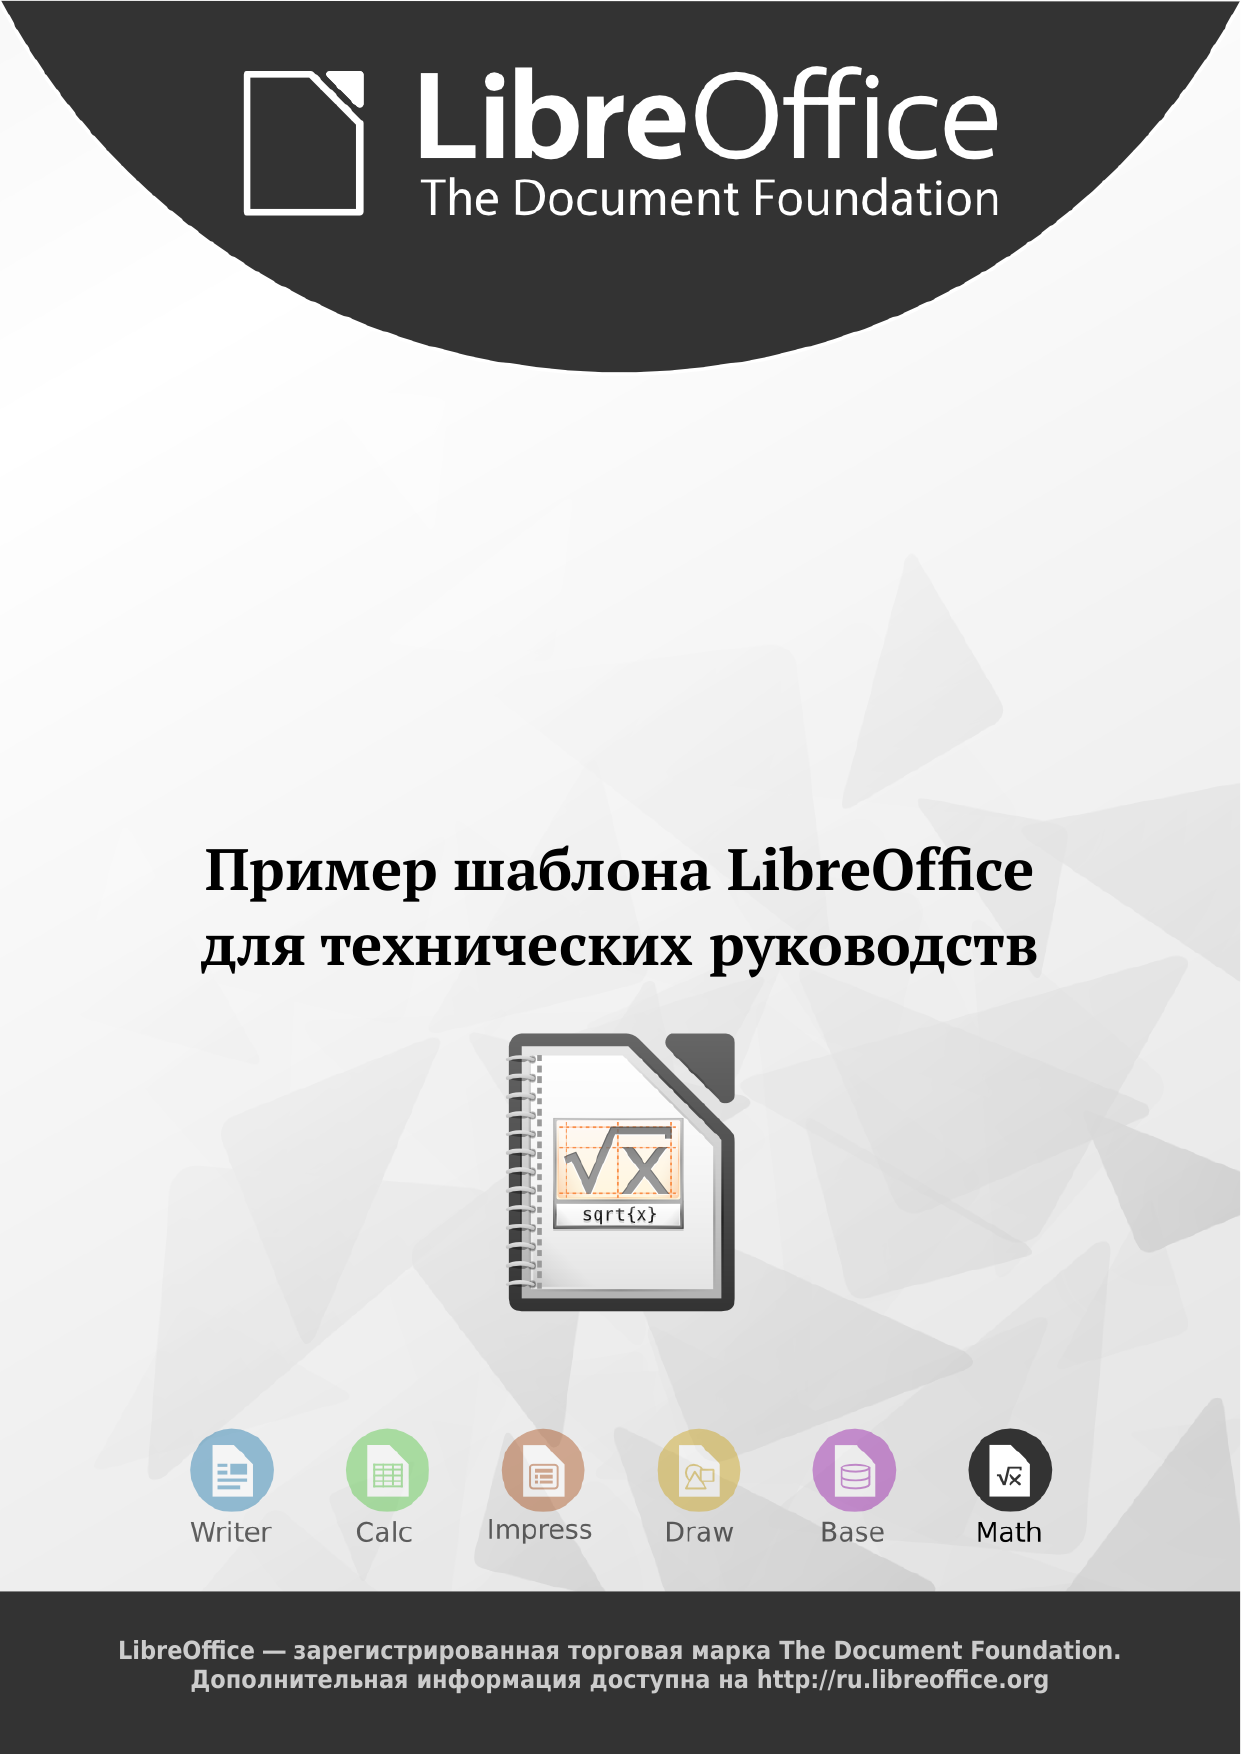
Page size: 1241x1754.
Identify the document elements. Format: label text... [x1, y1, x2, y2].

text для технических руководств [0, 906, 1240, 982]
picture [220, 476, 1021, 831]
picture [220, 982, 1021, 1277]
text Пример шаблона LibreOffice [0, 831, 1240, 906]
